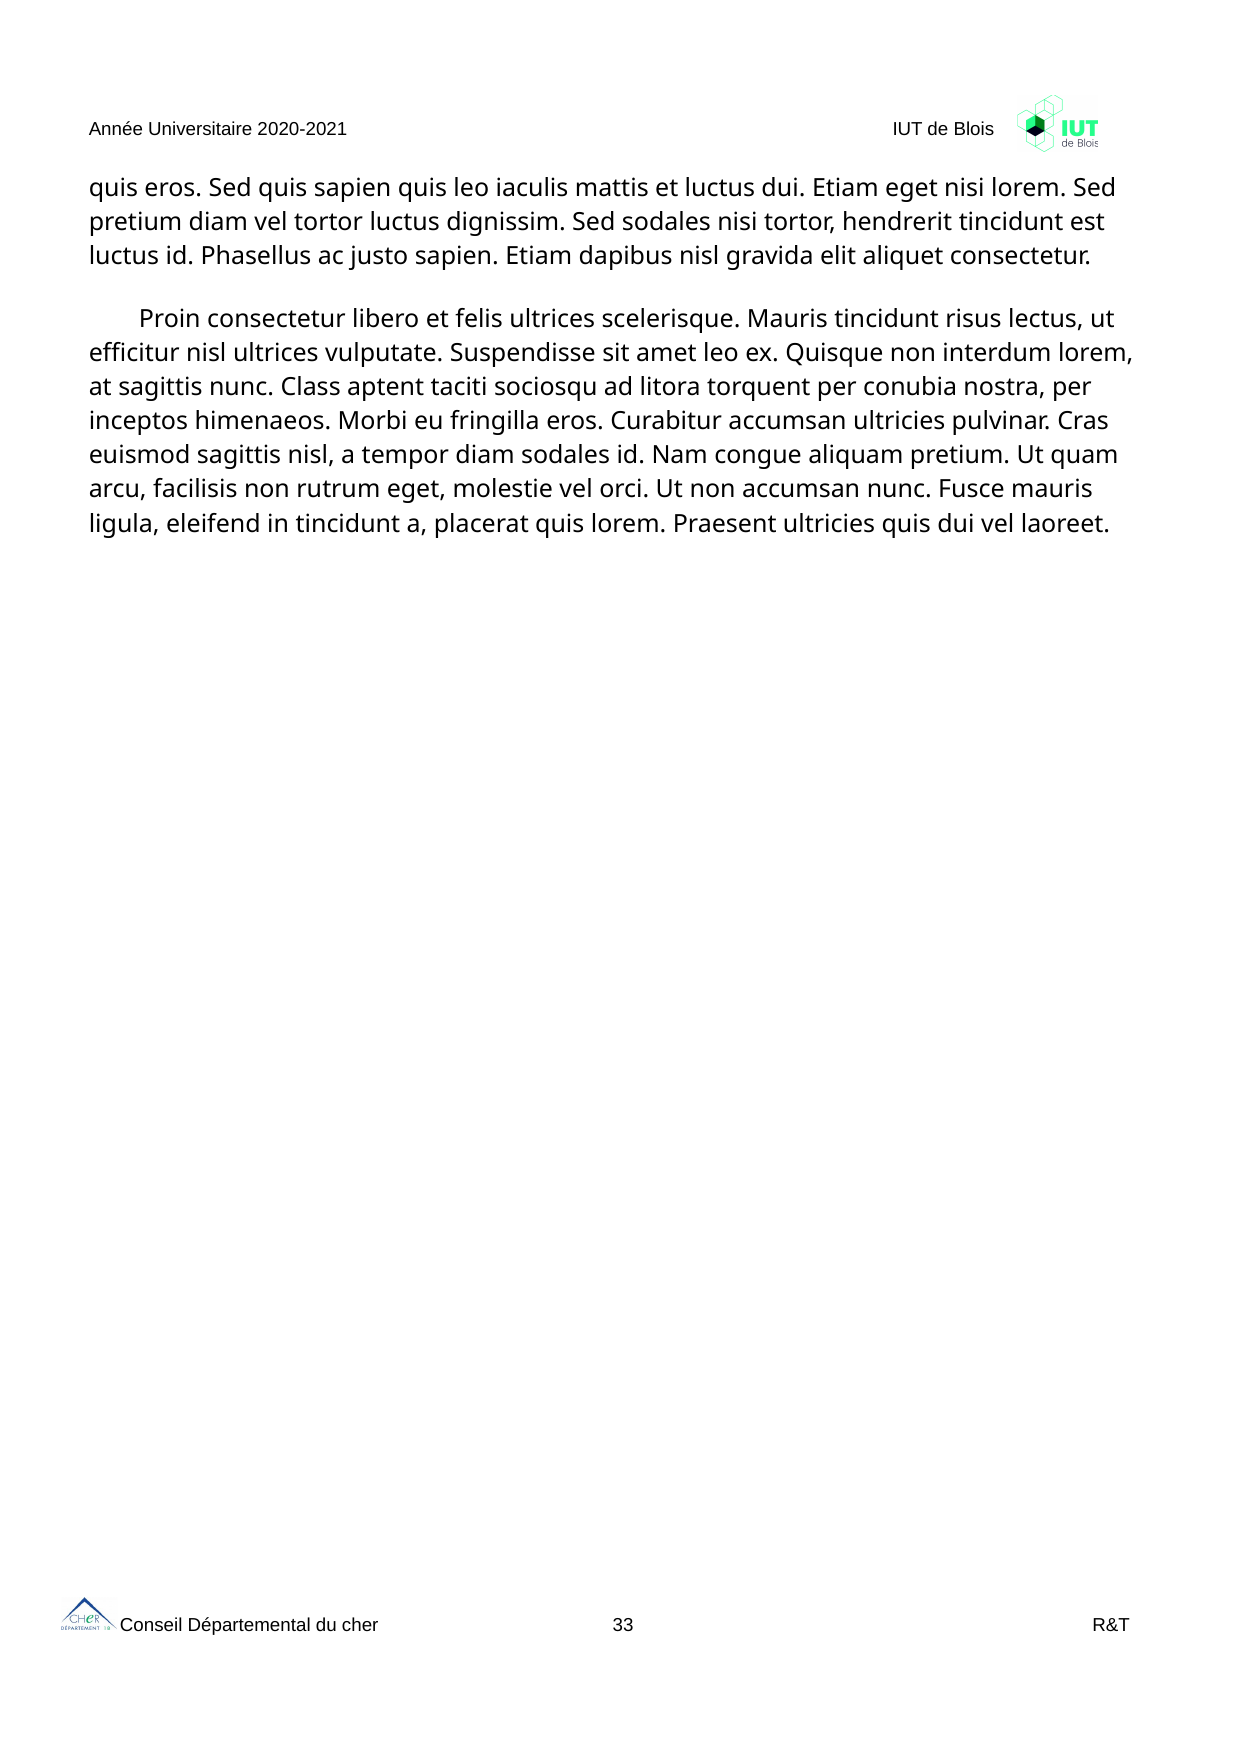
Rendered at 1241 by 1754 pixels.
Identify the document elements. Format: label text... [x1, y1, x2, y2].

picture [1017, 95, 1098, 152]
text quis eros. Sed quis sapien quis leo iaculis mattis et luctus dui. Etiam eget nisi lorem. Sed pretium diam vel tortor luctus dignissim. Sed sodales nisi tortor, hendrerit tincidunt est luctus id. Phasellus ac justo sapien. Etiam dapibus nisl gravida elit aliquet consectetur. [88, 169, 1152, 271]
picture [61, 1597, 118, 1630]
text Proin consectetur libero et felis ultrices scelerisque. Mauris tincidunt risus lectus, ut efficitur nisl ultrices vulputate. Suspendisse sit amet leo ex. Quisque non interdum lorem, at sagittis nunc. Class aptent taciti sociosqu ad litora torquent per conubia nostra, per inceptos himenaeos. Morbi eu fringilla eros. Curabitur accumsan ultricies pulvinar. Cras euismod sagittis nisl, a tempor diam sodales id. Nam congue aliquam pretium. Ut quam arcu, facilisis non rutrum eget, molestie vel orci. Ut non accumsan nunc. Fusce mauris ligula, eleifend in tincidunt a, placerat quis lorem. Praesent ultricies quis dui vel laoreet. [88, 301, 1152, 539]
